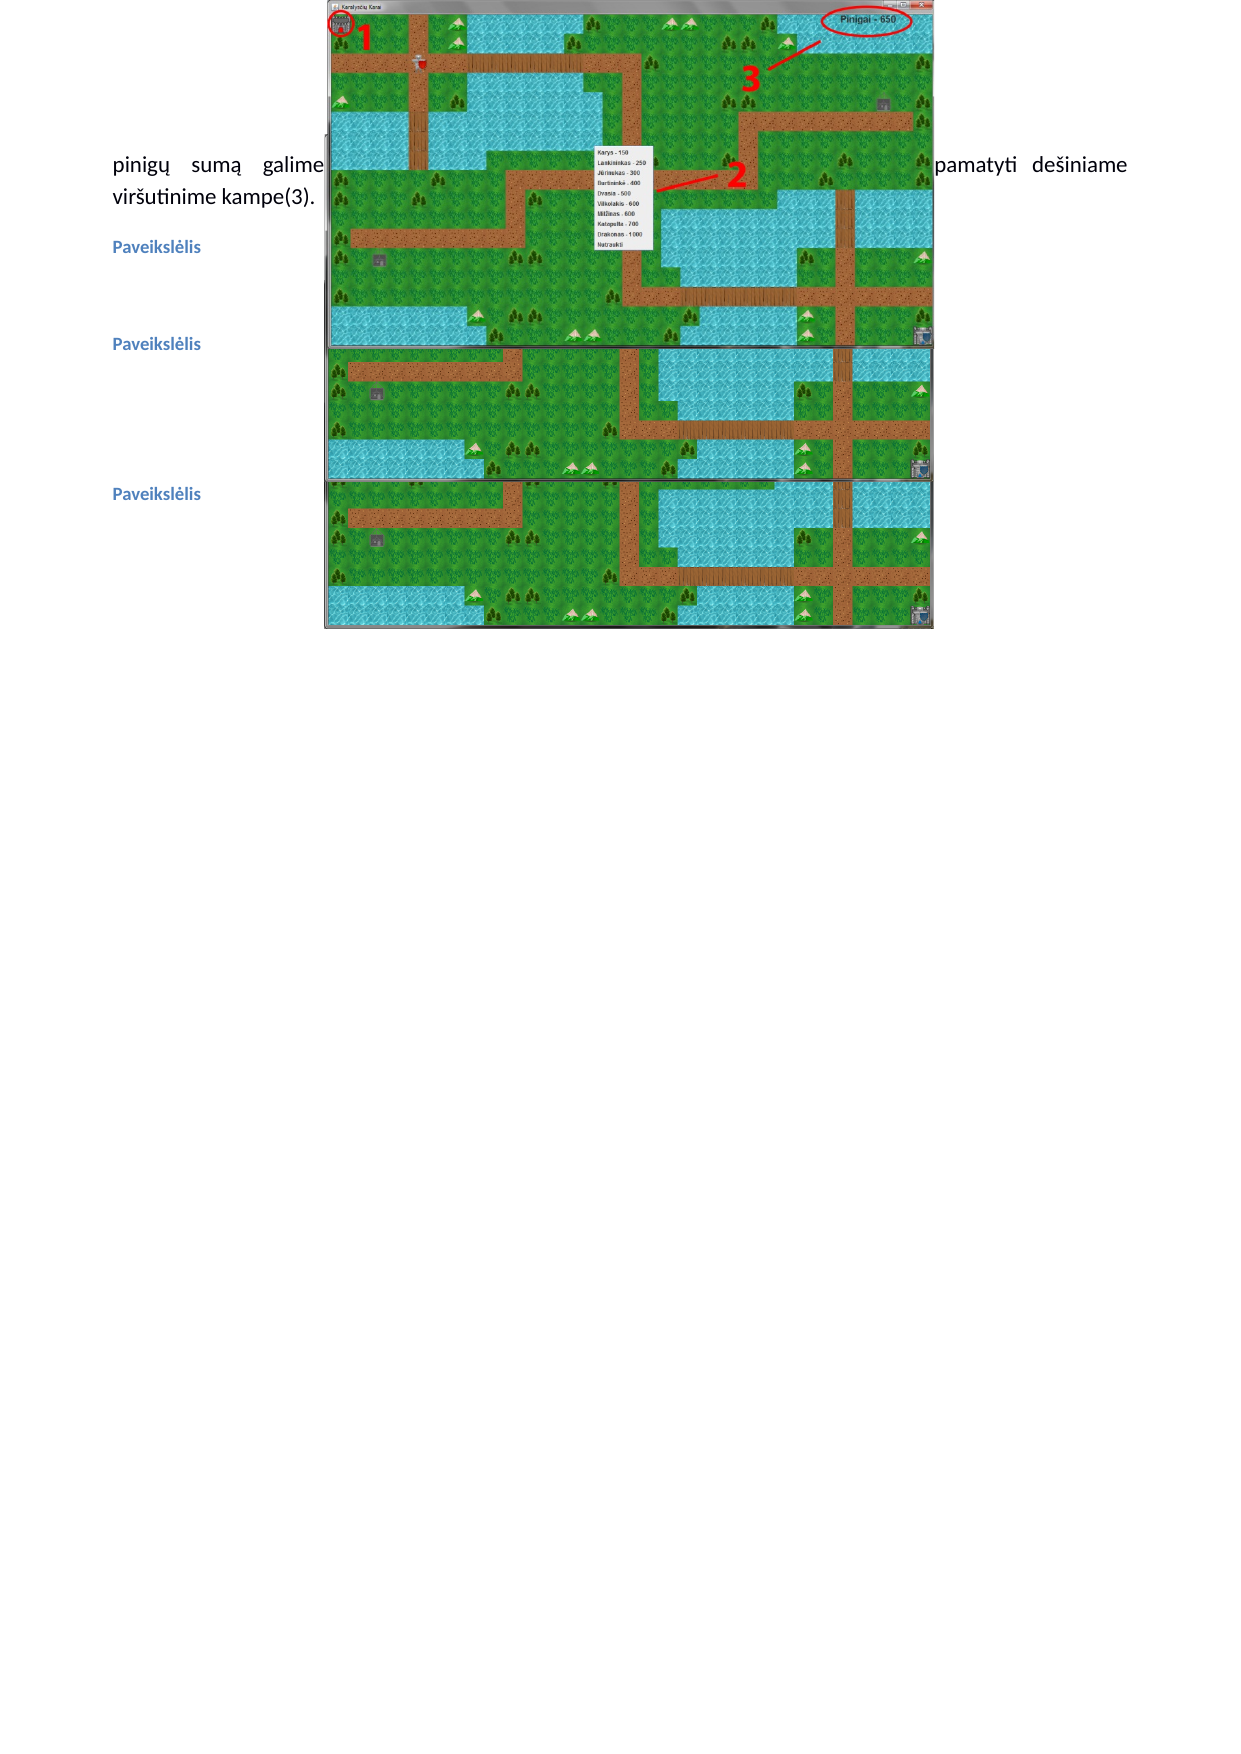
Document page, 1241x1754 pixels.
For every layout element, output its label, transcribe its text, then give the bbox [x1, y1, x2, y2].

text Paveikslėlis [112, 235, 324, 258]
text [934, 482, 1128, 505]
text Norėdami nusipirkti naujų karių (6 paveikslėlis), spaudžiame ant savo pilies (1). Atsiranda meniu(2), kuriame yra visi galimi kariai. Savo turimą pinigų sumą galime pamatyti dešiniame viršutinime kampe(3). [112, 150, 324, 210]
text [935, 235, 1128, 258]
picture [324, 0, 935, 629]
text Paveikslėlis [112, 332, 324, 355]
text [934, 332, 1128, 355]
text Norėdami nusipirkti naujų karių (6 paveikslėlis), spaudžiame ant savo pilies (1). Atsiranda meniu(2), kuriame yra visi galimi kariai. Savo turimą pinigų sumą galime pamatyti dešiniame viršutinime kampe(3). [935, 150, 1128, 210]
text Paveikslėlis [112, 482, 324, 505]
